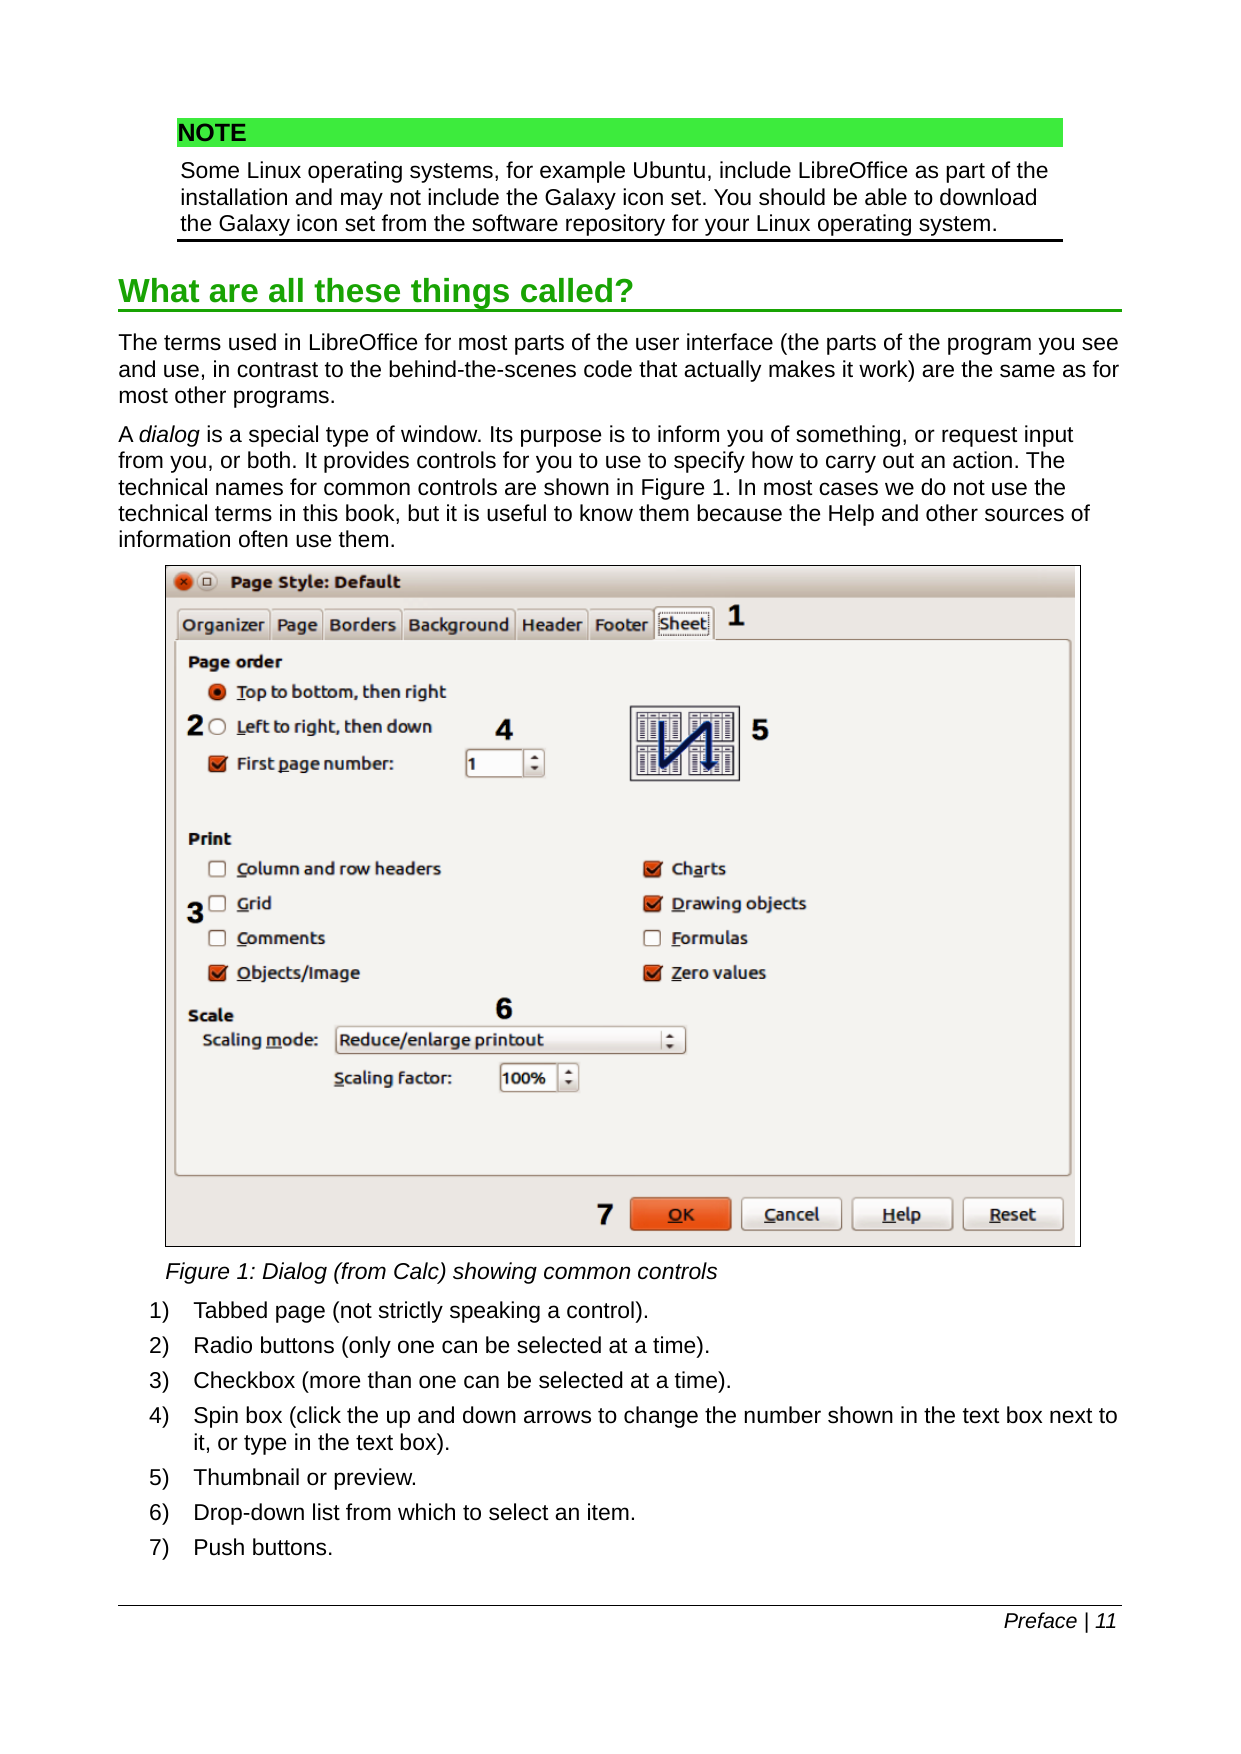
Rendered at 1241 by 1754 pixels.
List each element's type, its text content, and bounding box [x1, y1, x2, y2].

subtitle NOTE [177, 118, 1063, 147]
list Thumbnail or preview. [169, 1464, 1122, 1490]
list Checkbox (more than one can be selected at a time). [169, 1367, 1122, 1393]
list Drop-down list from which to select an item. [169, 1499, 1122, 1525]
text The terms used in LibreOffice for most parts of the user interface (the parts of the program you see and use, in contrast to the behind-the-scenes code that actually makes it work) are the same as for most other programs. [118, 329, 1122, 408]
text A dialog is a special type of window. Its purpose is to inform you of something, or request input from you, or both. It provides controls for you to use to specify how to carry out an action. The technical names for common controls are shown in Figure 1. In most cases we do not use the technical terms in this book, but it is useful to know them because the Help and other sources of information often use them. [118, 421, 1122, 553]
list Radio buttons (only one can be selected at a time). [169, 1332, 1122, 1358]
text Figure 1: Dialog (from Calc) showing common controls [165, 1258, 1075, 1285]
list Push buttons. [169, 1534, 1122, 1561]
subtitle What are all these things called? [118, 271, 1122, 309]
list Tabbed page (not strictly speaking a control). [169, 1297, 1122, 1323]
picture [166, 566, 1075, 1246]
text Some Linux operating systems, for example Ubuntu, include LibreOffice as part of the installation and may not include the Galaxy icon set. You should be able to download the Galaxy icon set from the software repository for your Linux operating system. [177, 154, 1063, 239]
list Spin box (click the up and down arrows to change the number shown in the text box next to it, or type in the text box). [169, 1402, 1122, 1455]
